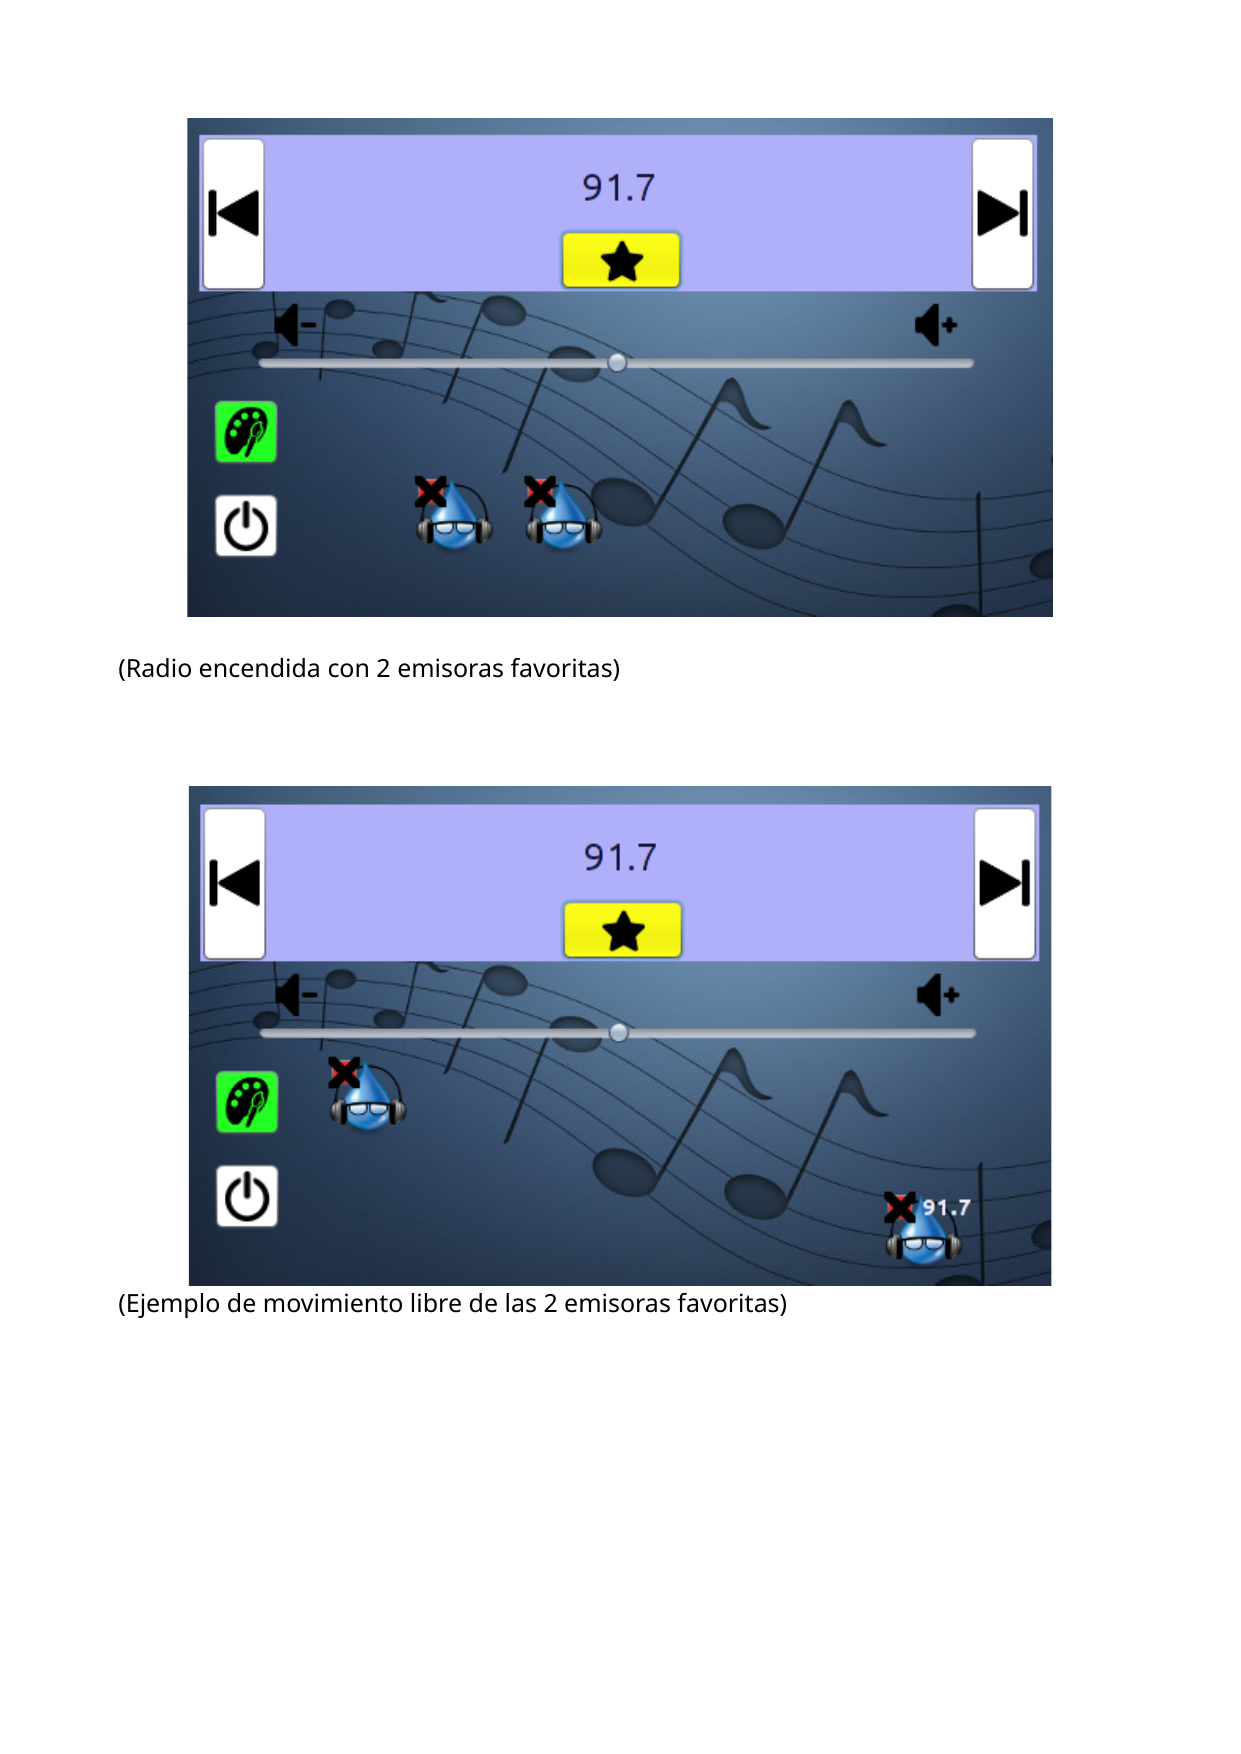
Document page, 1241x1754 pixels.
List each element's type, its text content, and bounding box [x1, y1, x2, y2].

text (Radio encendida con 2 emisoras favoritas) [118, 651, 1122, 685]
picture [188, 786, 1052, 1286]
text (Ejemplo de movimiento libre de las 2 emisoras favoritas) [118, 1254, 1122, 1319]
picture [187, 118, 1053, 617]
